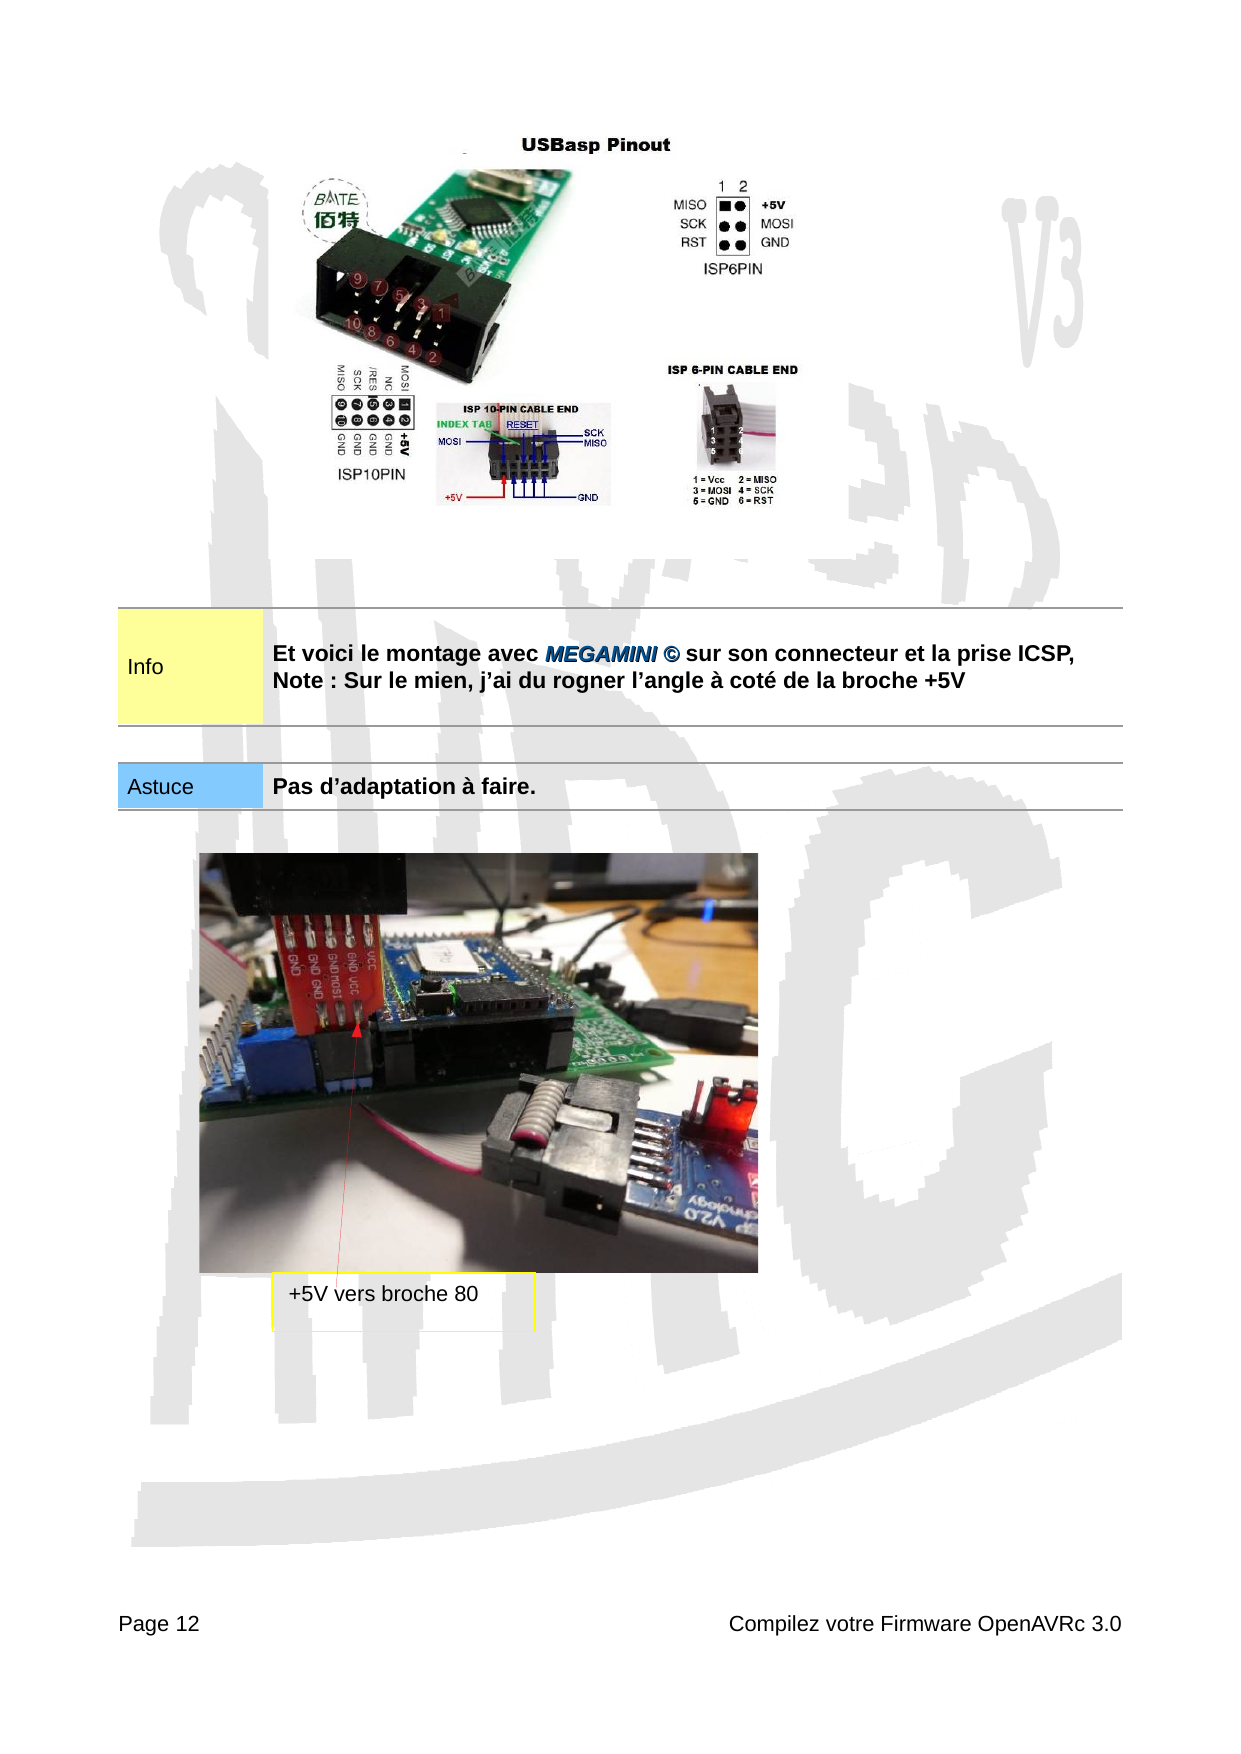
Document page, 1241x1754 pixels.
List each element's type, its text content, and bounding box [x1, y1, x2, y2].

table_header Pas d’adaptation à faire. [264, 764, 1122, 808]
picture [199, 853, 759, 1273]
picture [268, 118, 849, 559]
table_header Info [118, 609, 263, 724]
table_header Astuce [118, 764, 263, 808]
text +5V vers broche 80 [288, 1281, 519, 1306]
table_header Et voici le montage avec MEGAMINI © sur son connecteur et la prise ICSP, Note : Sur le mien, j’ai du rogner l’angle à coté de la broche +5V [264, 609, 1122, 724]
